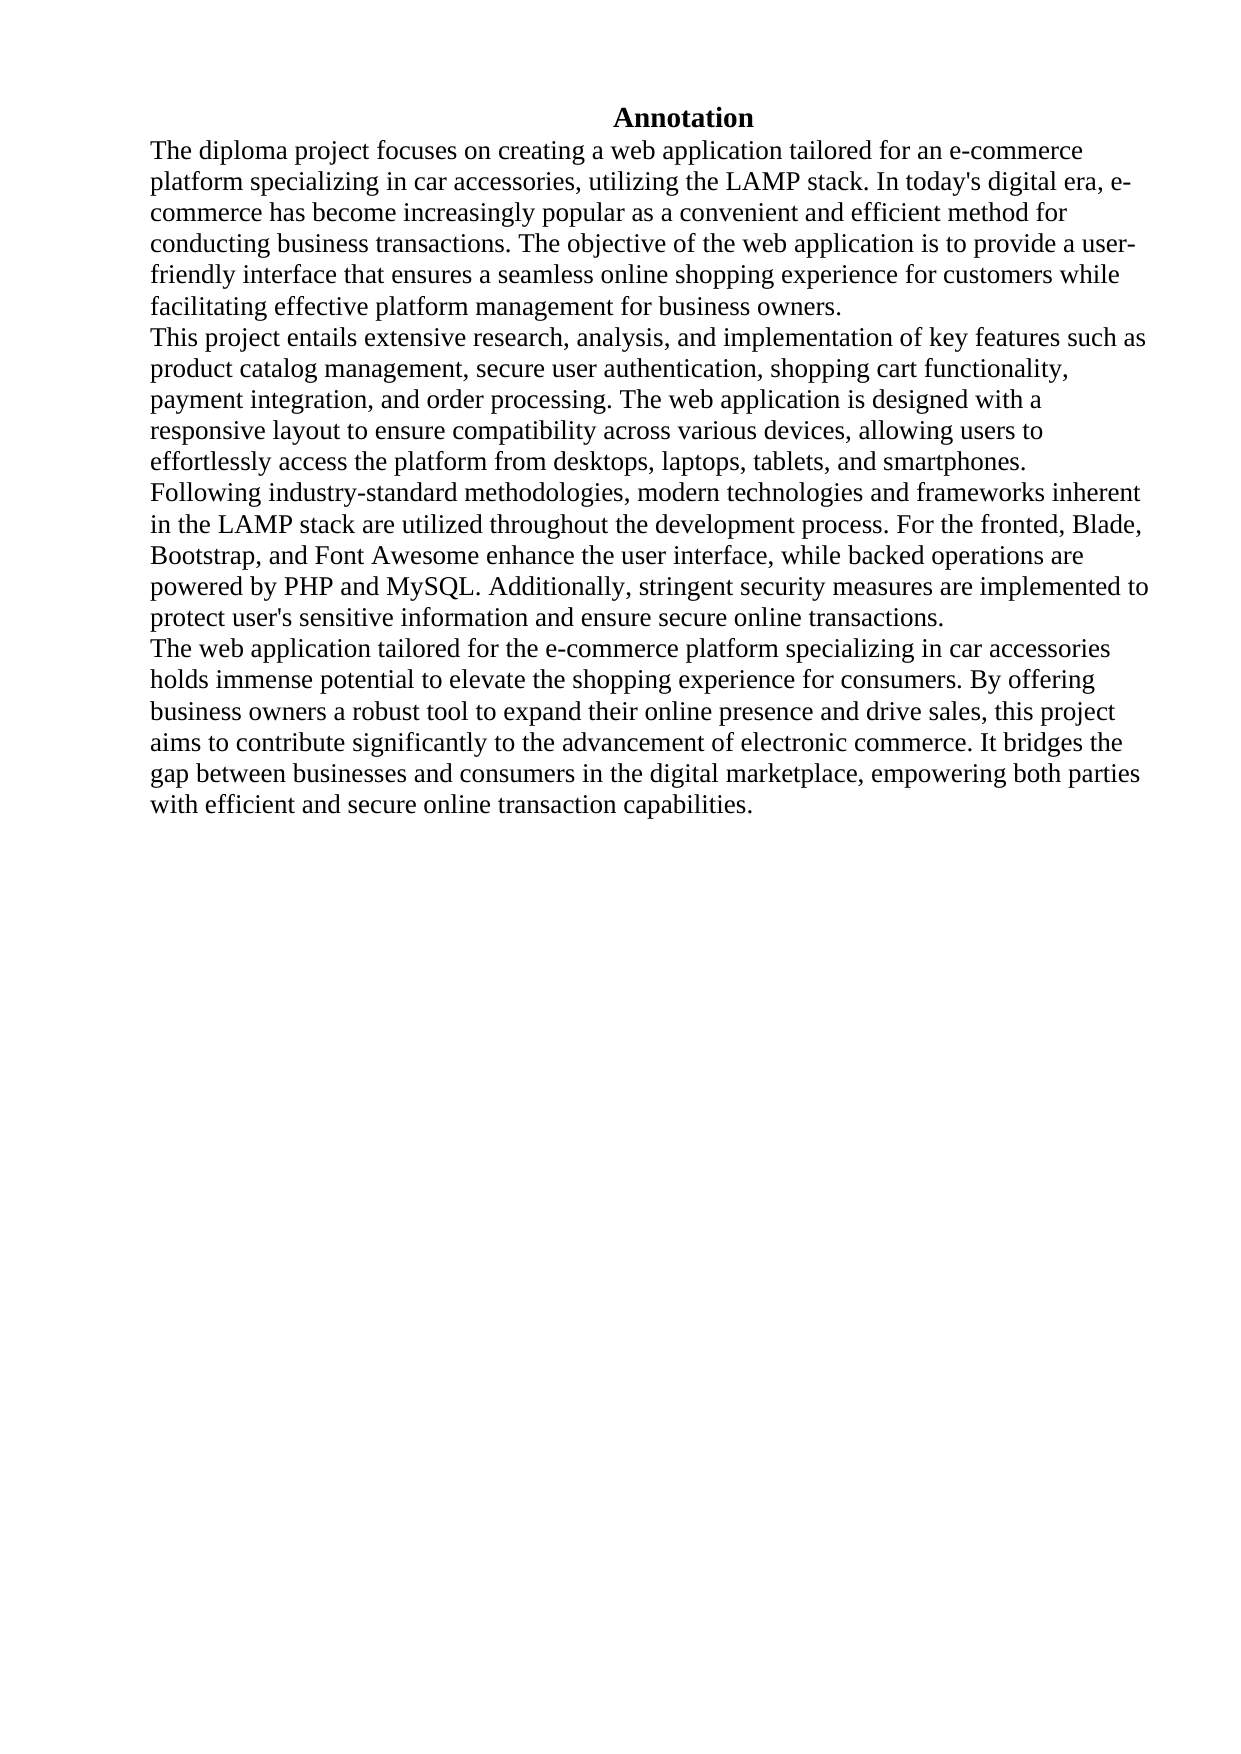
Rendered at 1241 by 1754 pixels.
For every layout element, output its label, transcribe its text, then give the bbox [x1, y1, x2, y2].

text This project entails extensive research, analysis, and implementation of key features such as product catalog management, secure user authentication, shopping cart functionality, payment integration, and order processing. The web application is designed with a responsive layout to ensure compatibility across various devices, allowing users to effortlessly access the platform from desktops, laptops, tablets, and smartphones. [150, 321, 1152, 477]
text Following industry-standard methodologies, modern technologies and frameworks inherent in the LAMP stack are utilized throughout the development process. For the fronted, Blade, Bootstrap, and Font Awesome enhance the user interface, while backed operations are powered by PHP and MySQL. Additionally, stringent security measures are implemented to protect user's sensitive information and ensure secure online transactions. [150, 477, 1152, 632]
text The diploma project focuses on creating a web application tailored for an e-commerce platform specializing in car accessories, utilizing the LAMP stack. In today's digital era, e-commerce has become increasingly popular as a convenient and efficient method for conducting business transactions. The objective of the web application is to provide a user-friendly interface that ensures a seamless online shopping experience for customers while facilitating effective platform management for business owners. [150, 134, 1152, 321]
text The web application tailored for the e-commerce platform specializing in car accessories holds immense potential to elevate the shopping experience for consumers. By offering business owners a robust tool to expand their online presence and drive sales, this project aims to contribute significantly to the advancement of electronic commerce. It bridges the gap between businesses and consumers in the digital marketplace, empowering both parties with efficient and secure online transaction capabilities. [150, 632, 1152, 819]
text Annotation [150, 100, 1217, 134]
